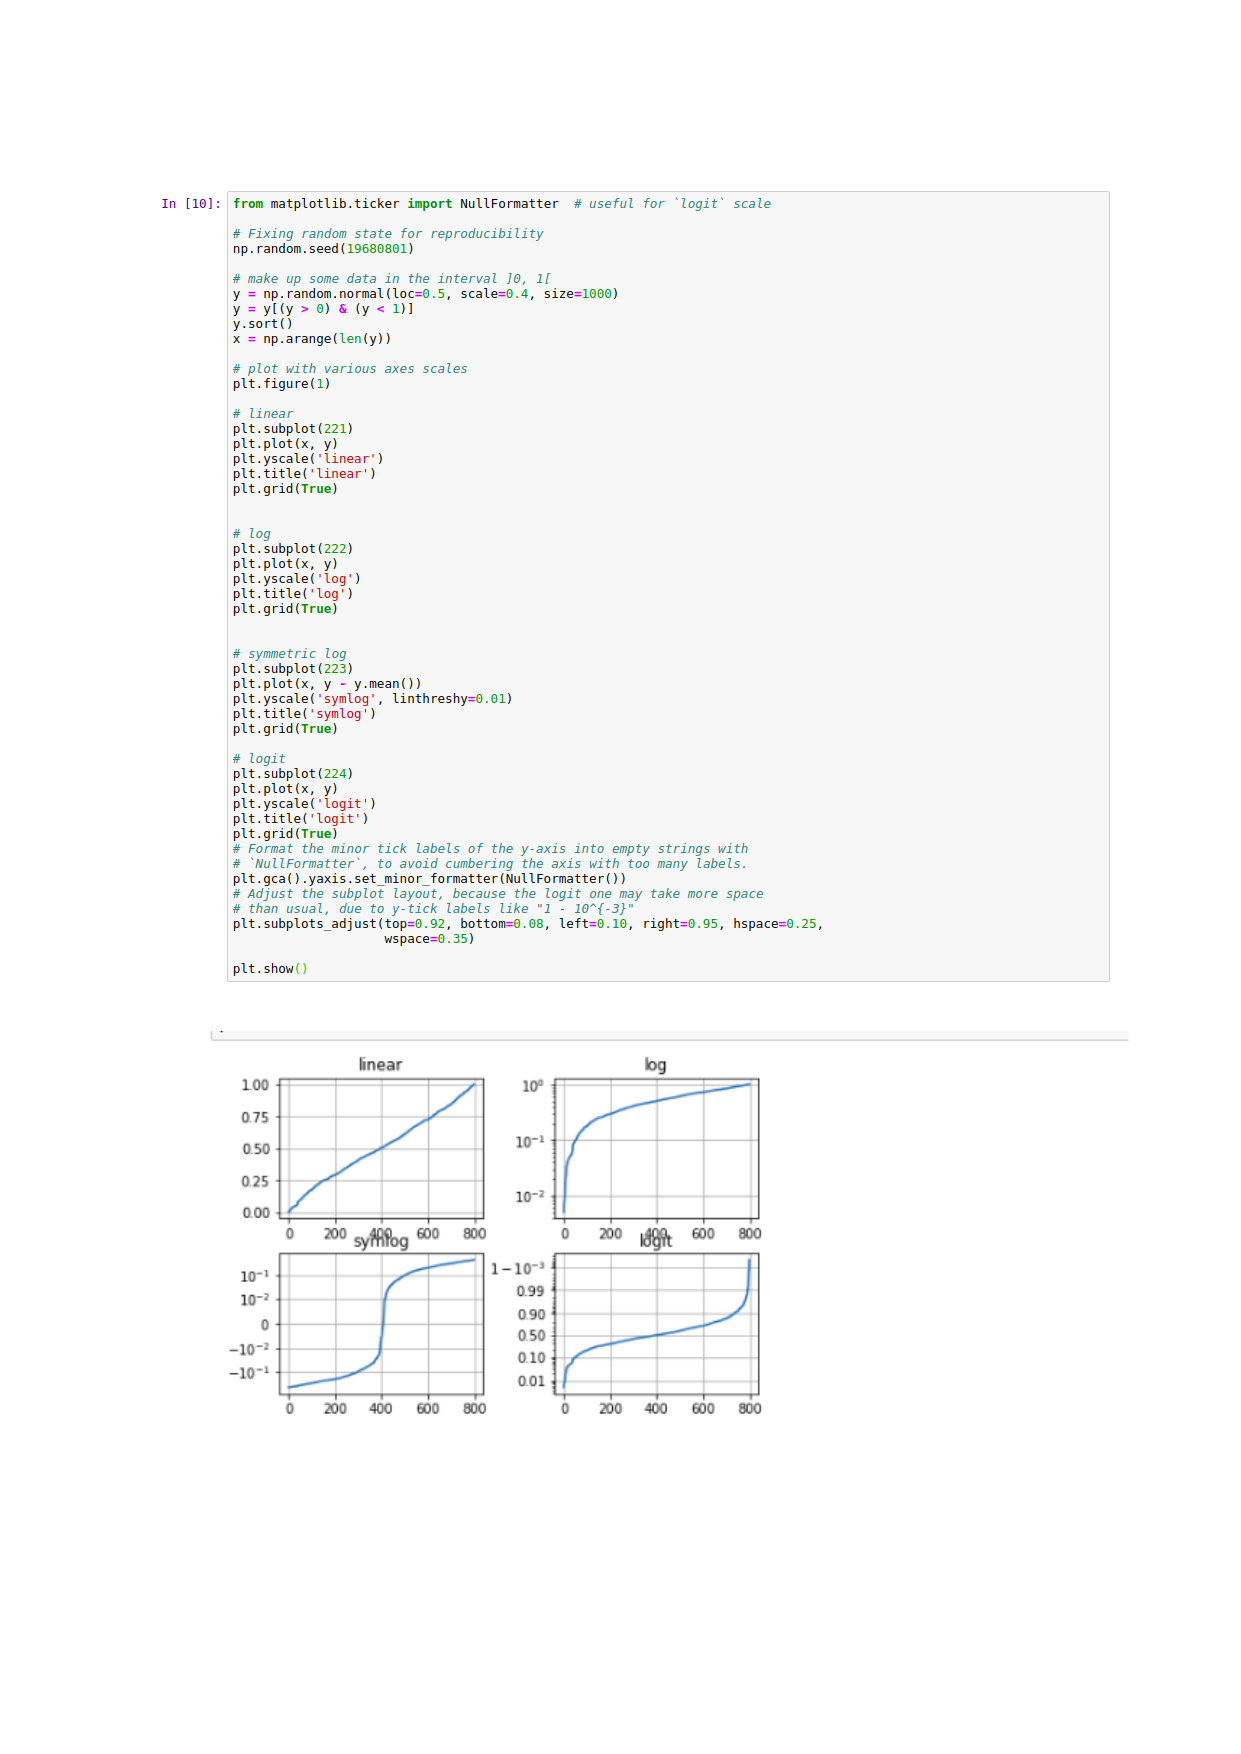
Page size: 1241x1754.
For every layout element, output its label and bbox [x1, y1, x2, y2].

picture [118, 175, 1123, 982]
picture [124, 1031, 1129, 1440]
